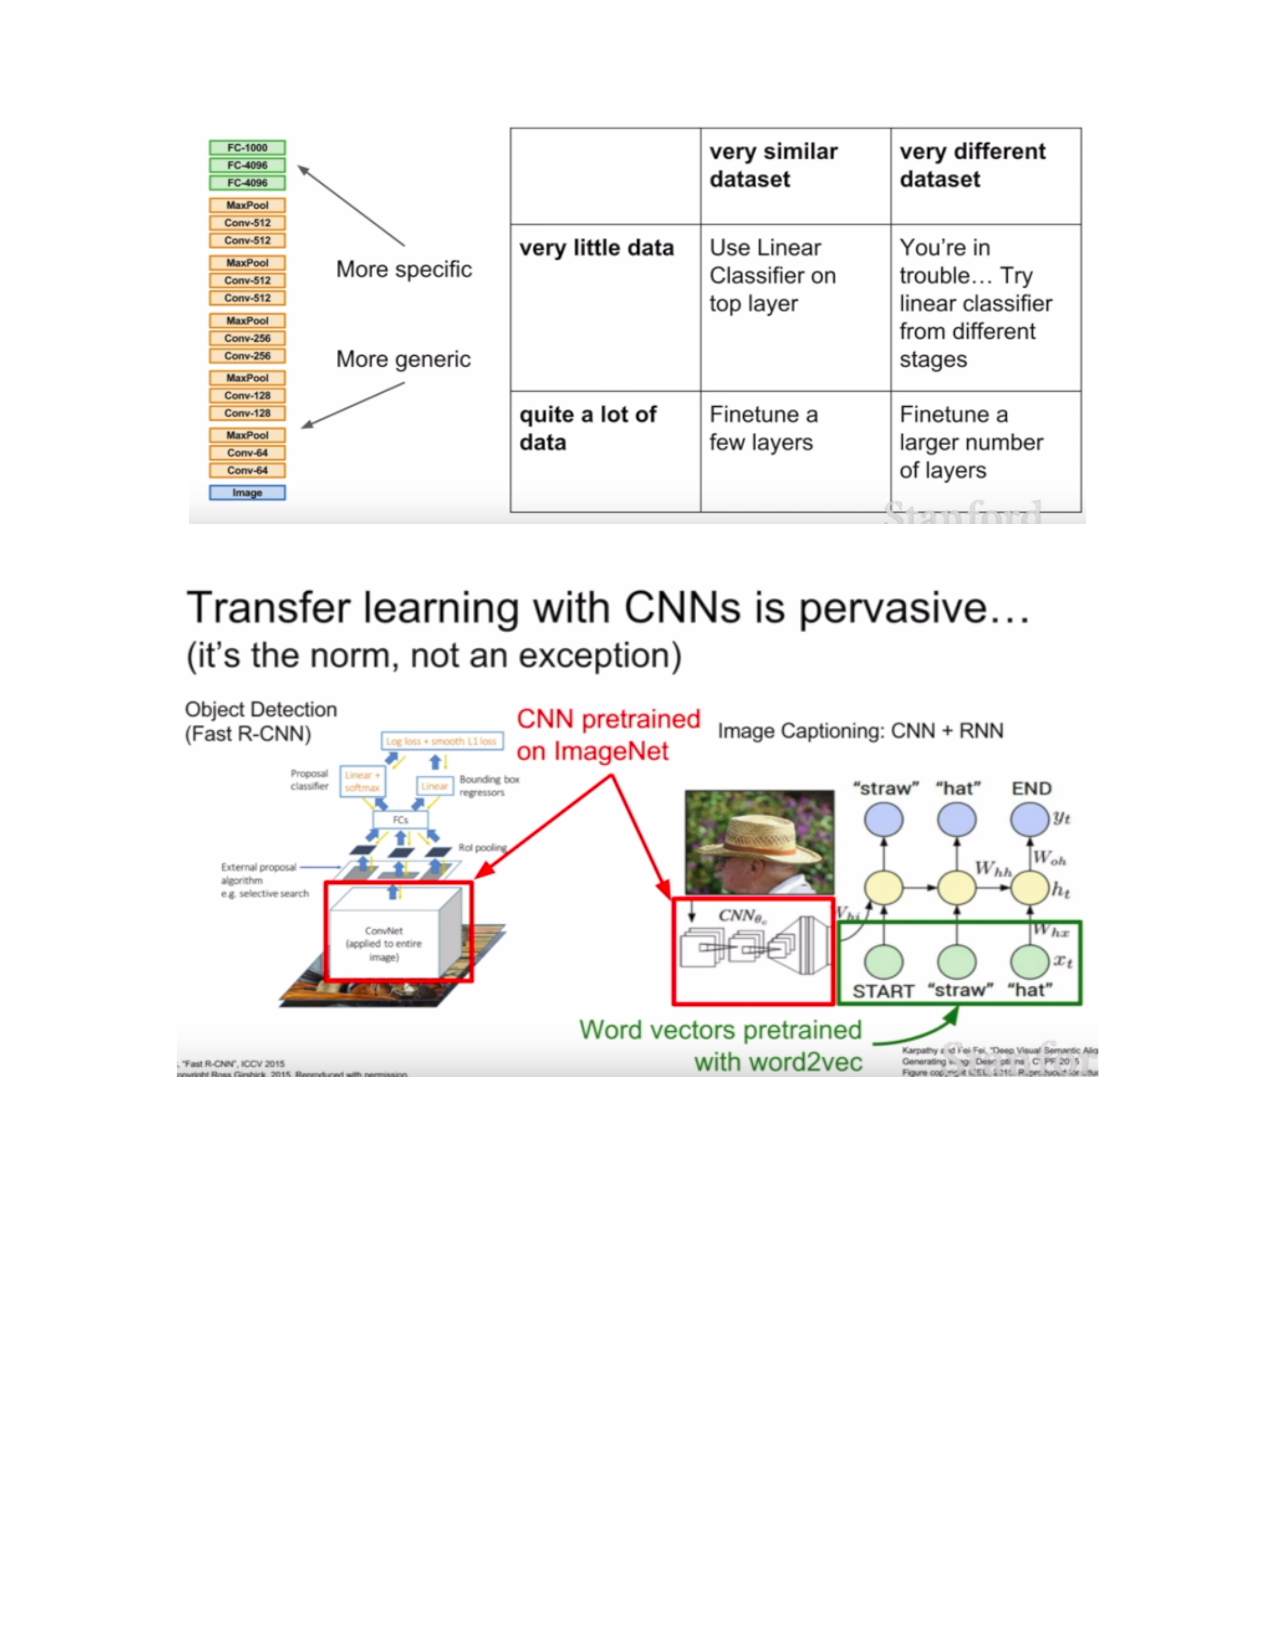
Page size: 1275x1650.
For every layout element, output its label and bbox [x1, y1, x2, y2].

picture [176, 581, 1099, 1077]
picture [189, 118, 1086, 524]
